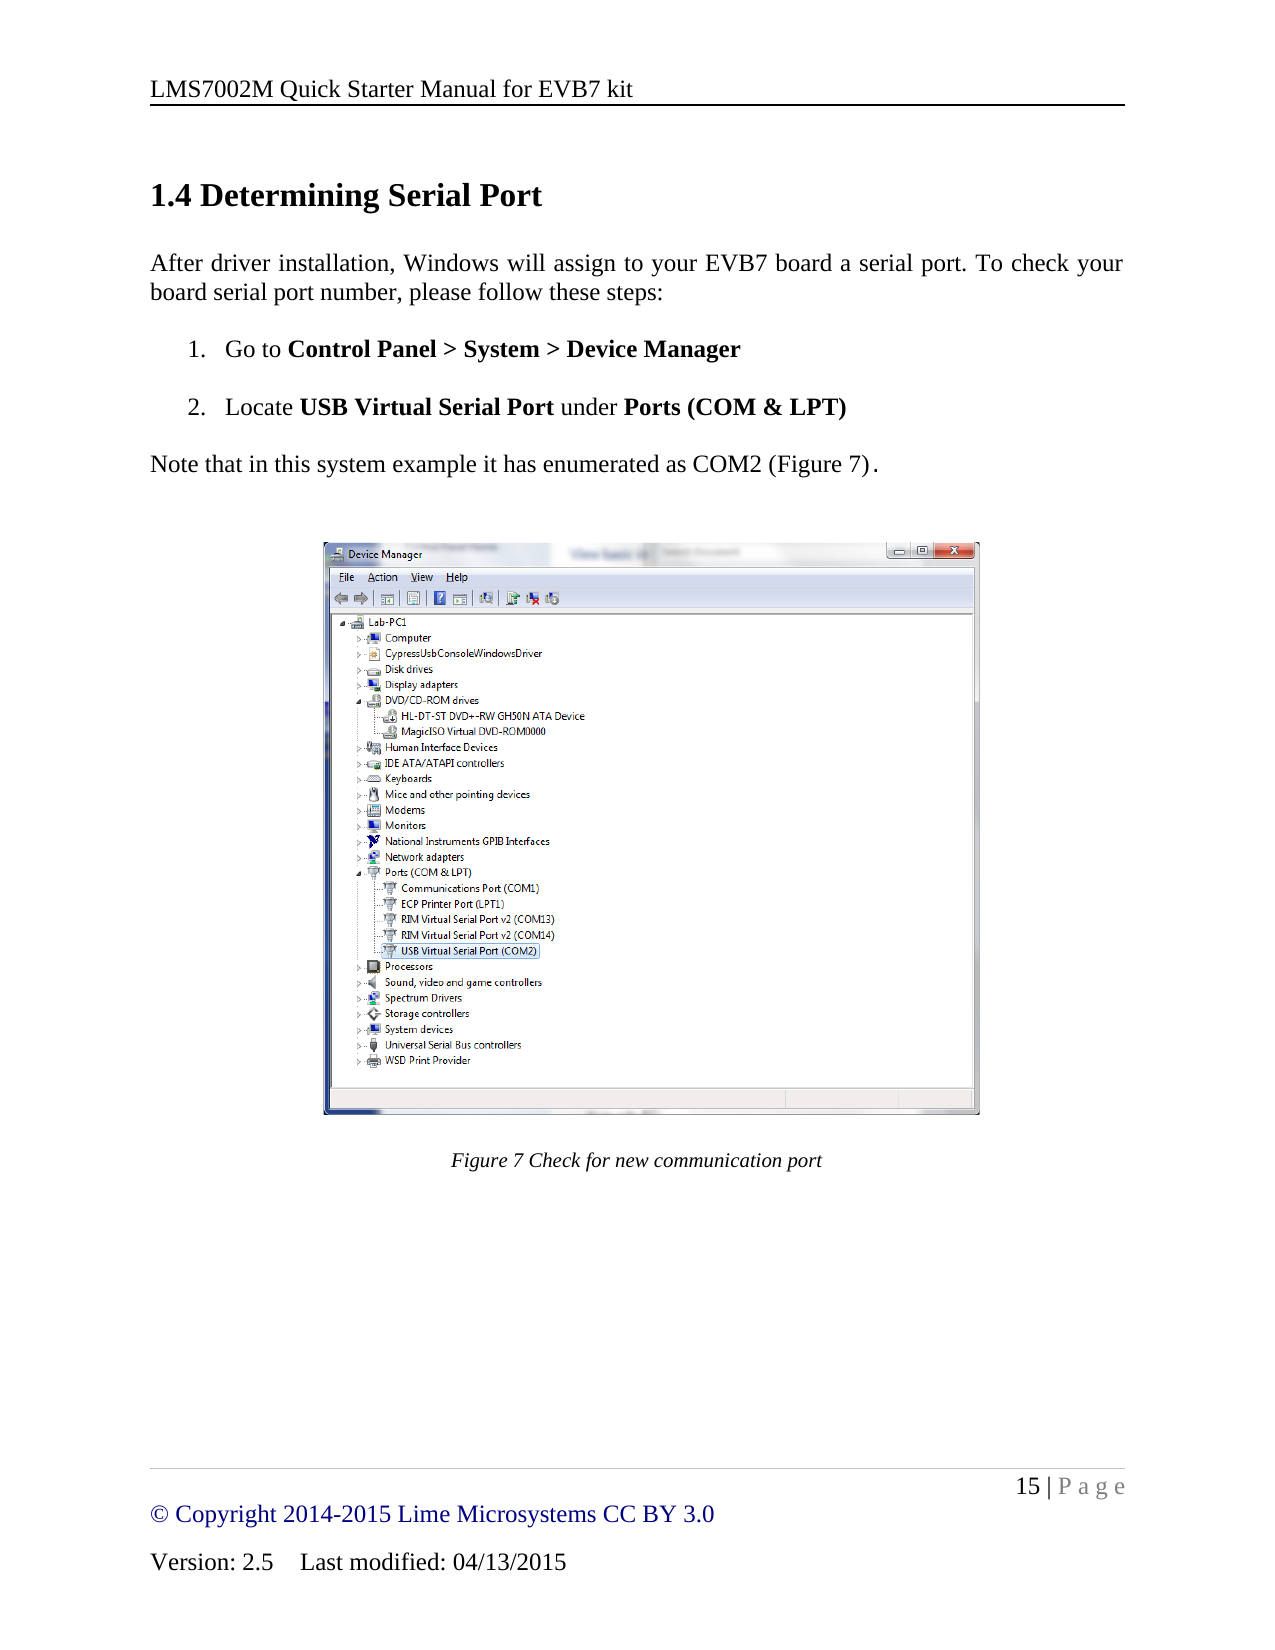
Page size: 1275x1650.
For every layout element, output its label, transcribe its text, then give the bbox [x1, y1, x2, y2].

text Figure 7 Check for new communication port [150, 1148, 1125, 1172]
text Note that in this system example it has enumerated as COM2 (Figure 7). [150, 449, 1125, 479]
text After driver installation, Windows will assign to your EVB7 board a serial port. To check your board serial port number, please follow these steps: [150, 248, 1125, 306]
list Locate USB Virtual Serial Port under Ports (COM & LPT) [187, 392, 1125, 421]
picture [323, 542, 980, 1115]
subtitle Determining Serial Port [150, 175, 1125, 213]
list Go to Control Panel > System > Device Manager [187, 334, 1125, 363]
